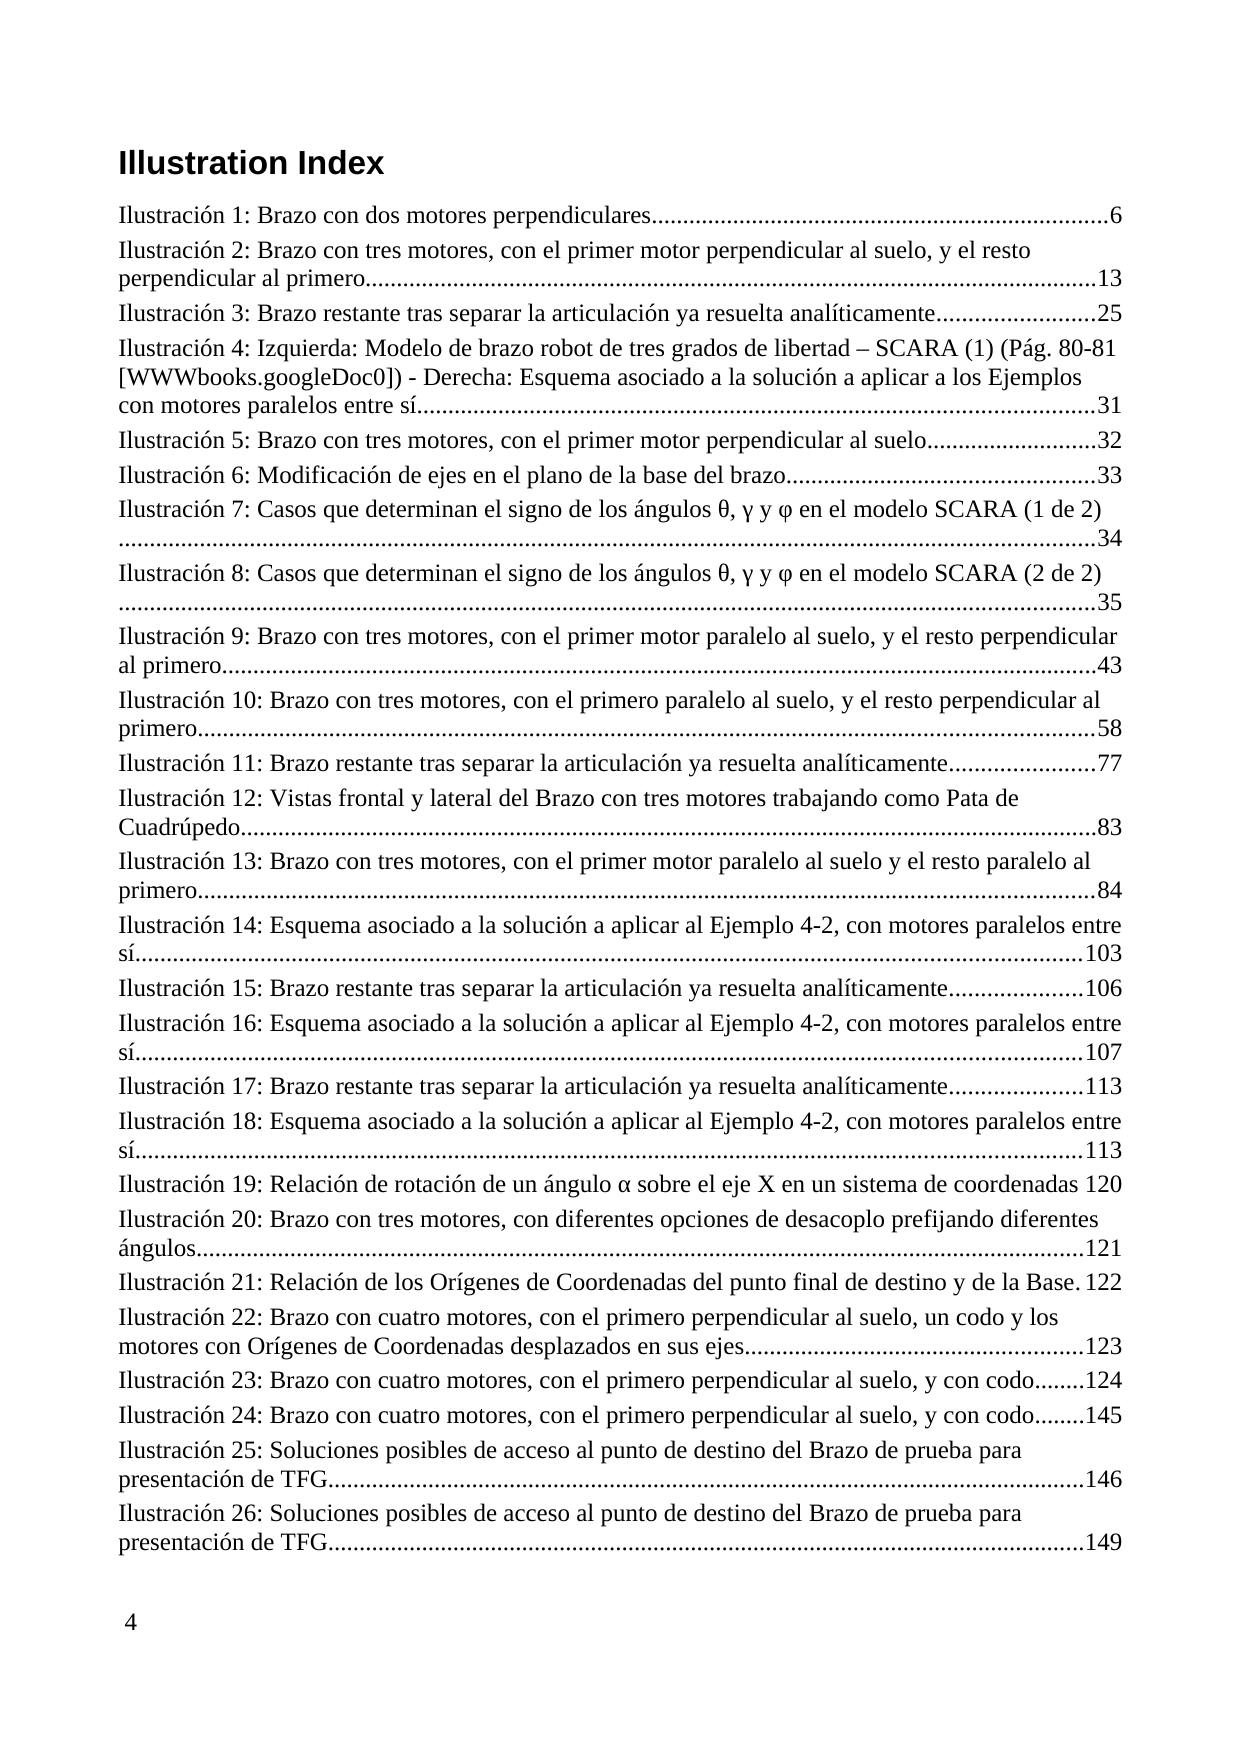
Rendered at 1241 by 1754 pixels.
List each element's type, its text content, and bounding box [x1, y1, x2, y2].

text Ilustración 19: Relación de rotación de un ángulo α sobre el eje X en un sistema de coordenadas 120 [118, 1169, 1122, 1198]
text Ilustración 10: Brazo con tres motores, con el primero paralelo al suelo, y el resto perpendicular al primero 58 [118, 685, 1122, 742]
text Ilustración 9: Brazo con tres motores, con el primer motor paralelo al suelo, y el resto perpendicular al primero 43 [118, 621, 1122, 679]
text Ilustración 26: Soluciones posibles de acceso al punto de destino del Brazo de prueba para presentación de TFG 149 [118, 1498, 1122, 1556]
text Ilustración 4: Izquierda: Modelo de brazo robot de tres grados de libertad – SCARA (1) (Pág. 80-81 [WWWbooks.googleDoc0]) - Derecha: Esquema asociado a la solución a aplicar a los Ejemplos con motores paralelos entre sí 31 [118, 333, 1122, 419]
text Ilustración 24: Brazo con cuatro motores, con el primero perpendicular al suelo, y con codo 145 [118, 1400, 1122, 1429]
text Ilustración 6: Modificación de ejes en el plano de la base del brazo 33 [118, 460, 1122, 488]
text Ilustración 3: Brazo restante tras separar la articulación ya resuelta analíticamente 25 [118, 298, 1122, 327]
text Ilustración 13: Brazo con tres motores, con el primer motor paralelo al suelo y el resto paralelo al primero 84 [118, 846, 1122, 904]
text Ilustración 16: Esquema asociado a la solución a aplicar al Ejemplo 4-2, con motores paralelos entre sí 107 [118, 1008, 1122, 1065]
text Ilustración 11: Brazo restante tras separar la articulación ya resuelta analíticamente 77 [118, 748, 1122, 777]
text Ilustración 12: Vistas frontal y lateral del Brazo con tres motores trabajando como Pata de Cuadrúpedo 83 [118, 783, 1122, 840]
text Ilustración 22: Brazo con cuatro motores, con el primero perpendicular al suelo, un codo y los motores con Orígenes de Coordenadas desplazados en sus ejes 123 [118, 1302, 1122, 1360]
text Ilustración 5: Brazo con tres motores, con el primer motor perpendicular al suelo 32 [118, 425, 1122, 454]
text Ilustración 20: Brazo con tres motores, con diferentes opciones de desacoplo prefijando diferentes ángulos 121 [118, 1204, 1122, 1262]
text Ilustración 8: Casos que determinan el signo de los ángulos θ, γ y φ en el modelo SCARA (2 de 2) 35 [118, 558, 1122, 615]
text Ilustración 21: Relación de los Orígenes de Coordenadas del punto final de destino y de la Base 122 [118, 1267, 1122, 1296]
text Ilustración 25: Soluciones posibles de acceso al punto de destino del Brazo de prueba para presentación de TFG 146 [118, 1435, 1122, 1492]
text Ilustración 17: Brazo restante tras separar la articulación ya resuelta analíticamente 113 [118, 1071, 1122, 1100]
text Ilustración 7: Casos que determinan el signo de los ángulos θ, γ y φ en el modelo SCARA (1 de 2) 34 [118, 494, 1122, 552]
text Ilustración 18: Esquema asociado a la solución a aplicar al Ejemplo 4-2, con motores paralelos entre sí 113 [118, 1106, 1122, 1163]
text Ilustración 2: Brazo con tres motores, con el primer motor perpendicular al suelo, y el resto perpendicular al primero 13 [118, 235, 1122, 292]
text Ilustración 15: Brazo restante tras separar la articulación ya resuelta analíticamente 106 [118, 973, 1122, 1002]
text Ilustración 14: Esquema asociado a la solución a aplicar al Ejemplo 4-2, con motores paralelos entre sí 103 [118, 910, 1122, 967]
text Ilustración 23: Brazo con cuatro motores, con el primero perpendicular al suelo, y con codo 124 [118, 1366, 1122, 1394]
text Ilustración 1: Brazo con dos motores perpendiculares 6 [118, 200, 1122, 229]
subtitle Illustration Index [118, 143, 1122, 182]
